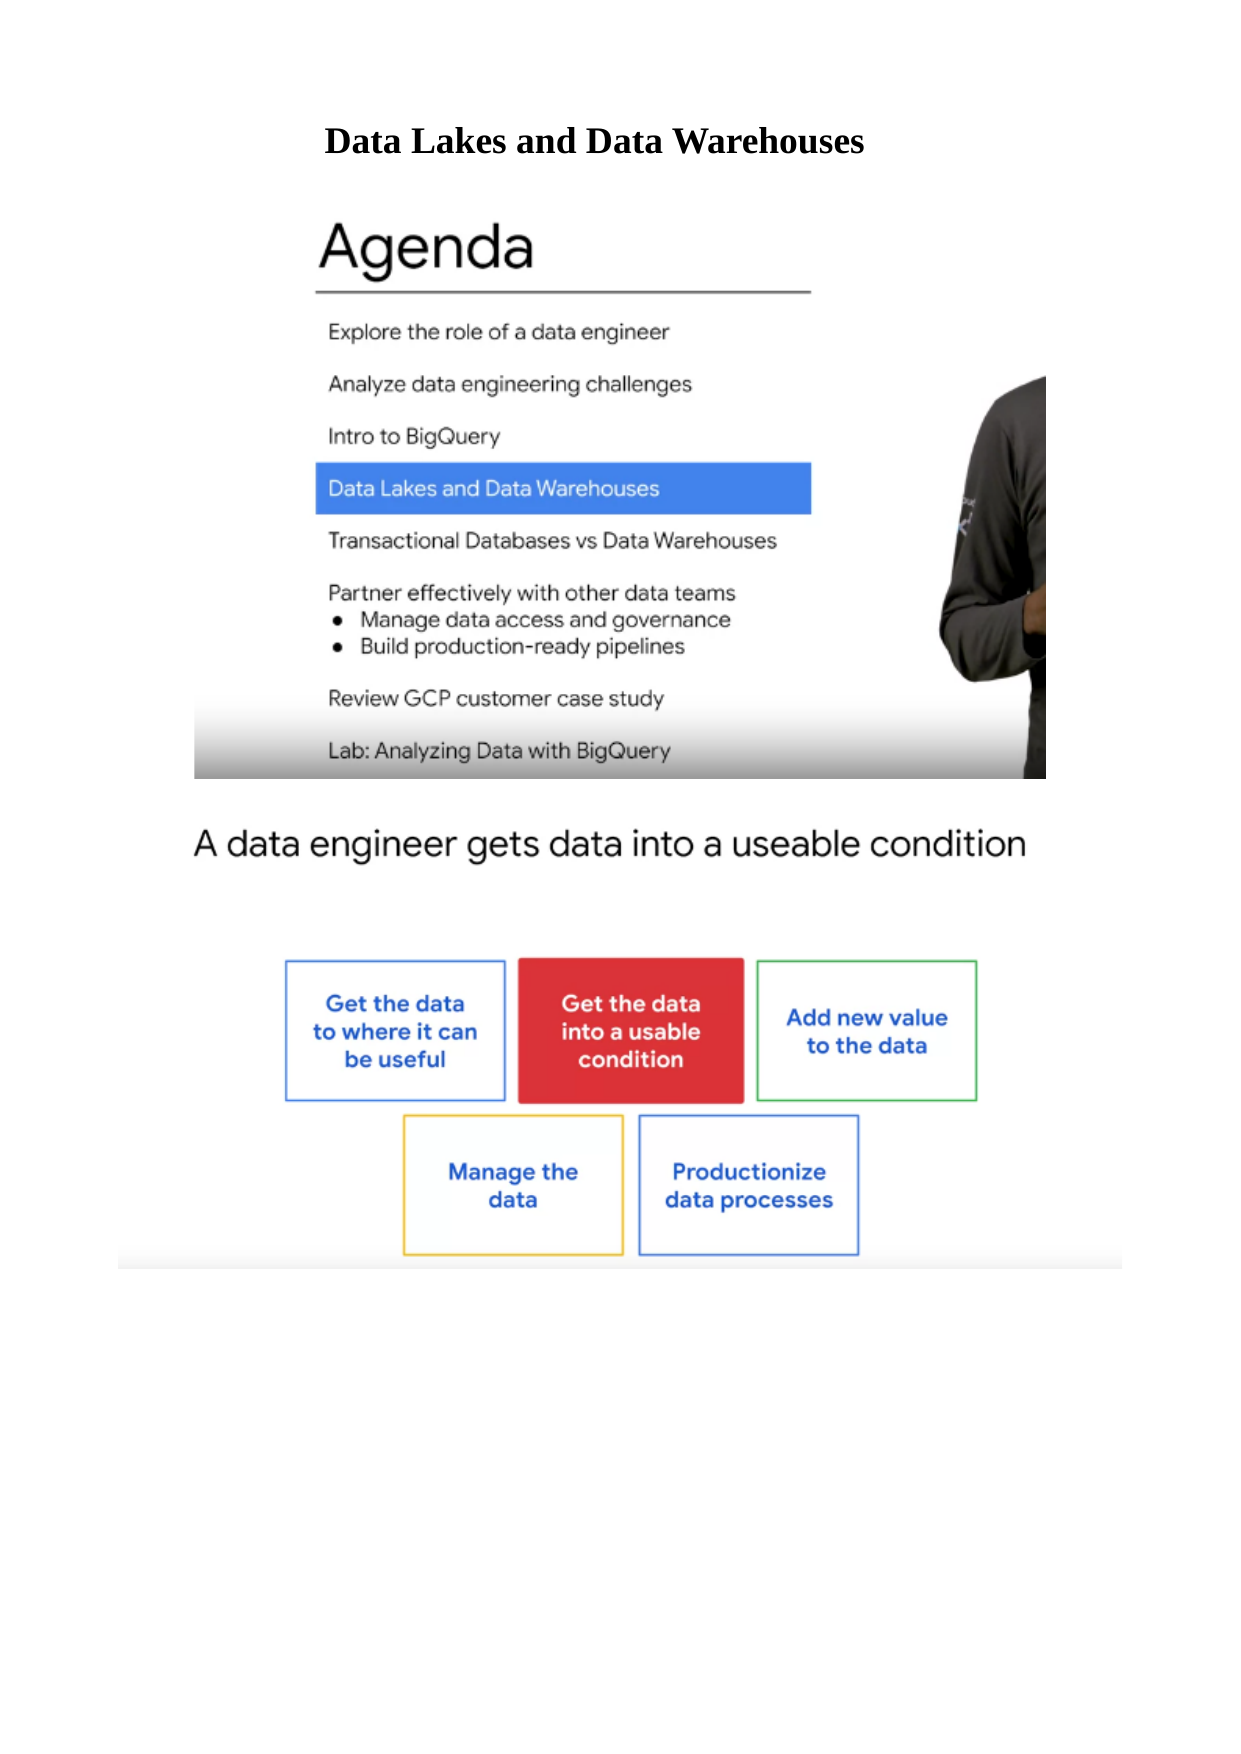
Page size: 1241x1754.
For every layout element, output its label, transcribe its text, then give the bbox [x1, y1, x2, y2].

picture [194, 202, 1046, 779]
subtitle Data Lakes and Data Warehouses [118, 118, 1122, 161]
picture [118, 807, 1123, 1269]
